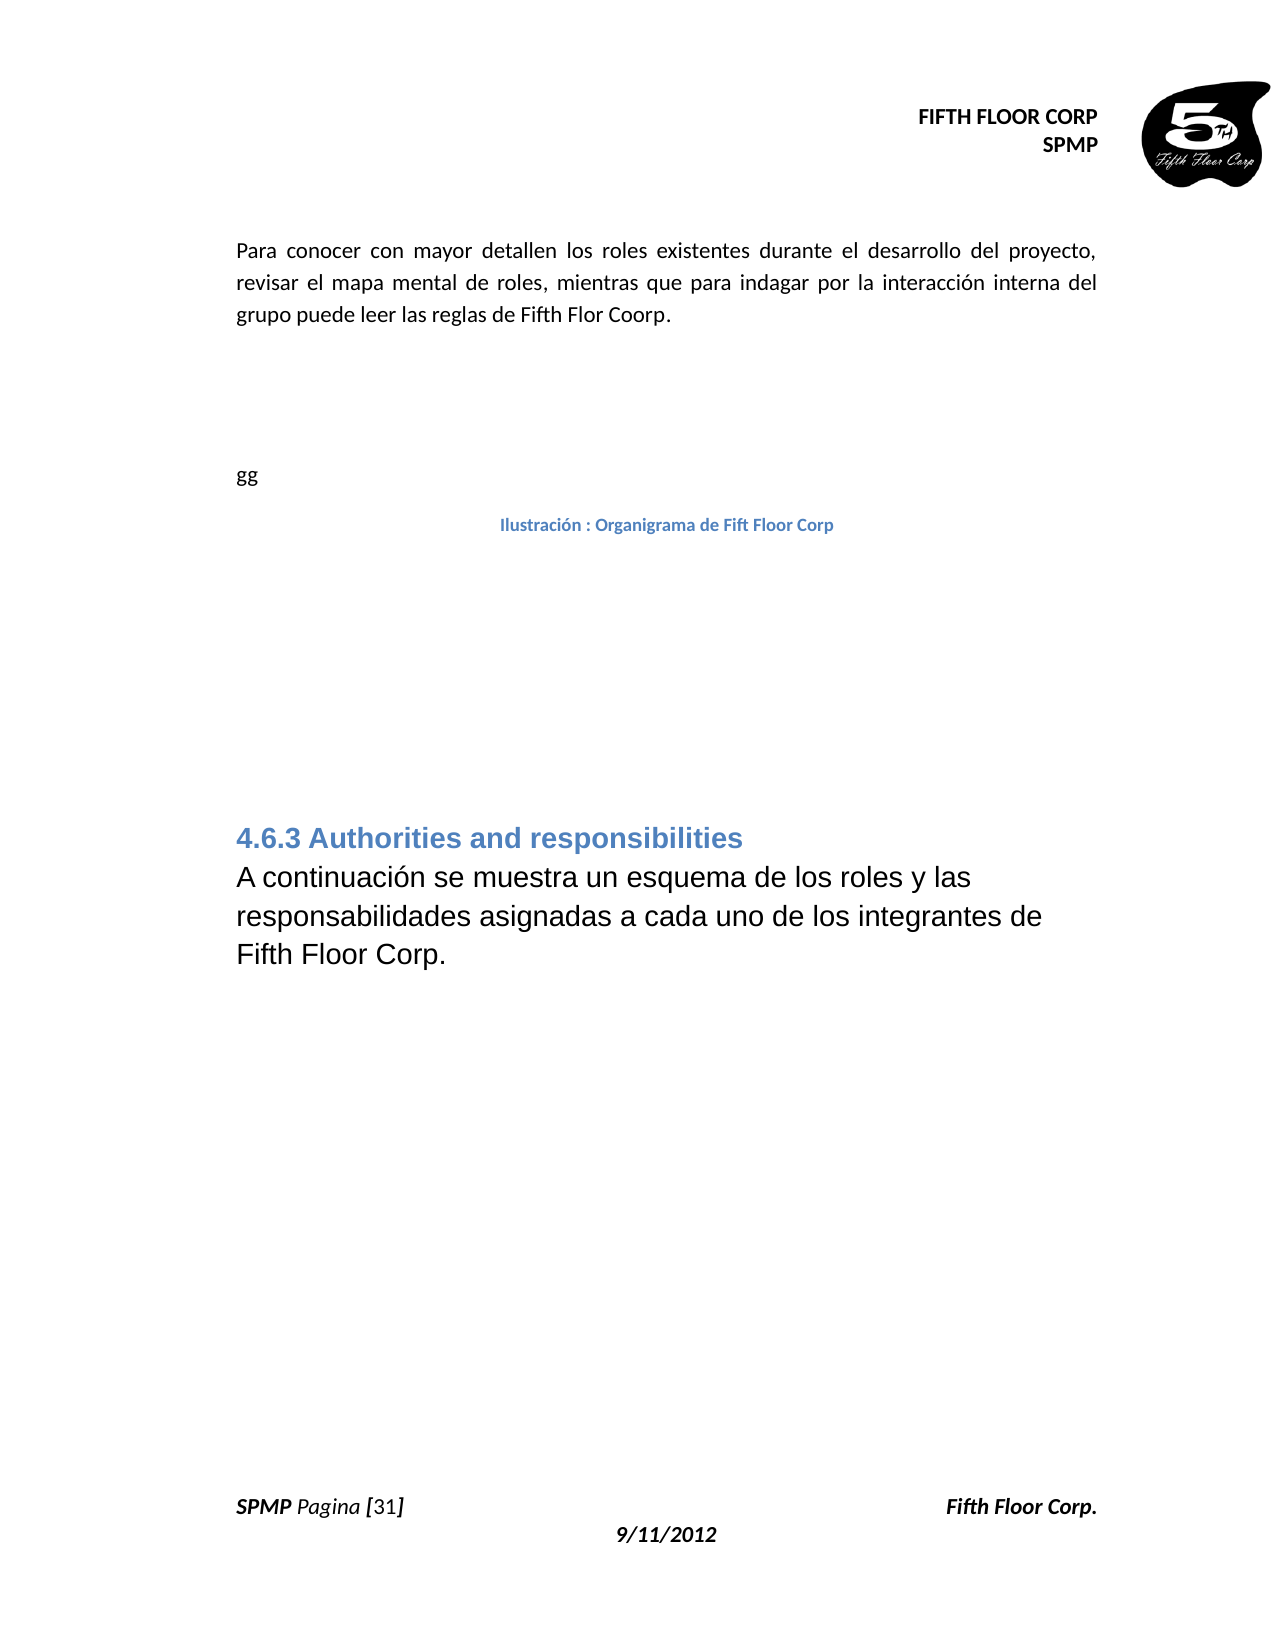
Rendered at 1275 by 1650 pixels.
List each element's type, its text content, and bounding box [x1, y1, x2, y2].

text gg [236, 460, 1098, 488]
text Para conocer con mayor detallen los roles existentes durante el desarrollo del proyecto, revisar el mapa mental de roles, mientras que para indagar por la interacción interna del grupo puede leer las reglas de Fifth Flor Coorp. [236, 236, 1098, 329]
text A continuación se muestra un esquema de los roles y las responsabilidades asignadas a cada uno de los integrantes de Fifth Floor Corp. [236, 860, 1098, 971]
picture [1135, 73, 1275, 196]
subtitle 4.6.3 Authorities and responsibilities [236, 822, 1098, 855]
text Ilustración : Organigrama de Fift Floor Corp [236, 513, 1098, 536]
